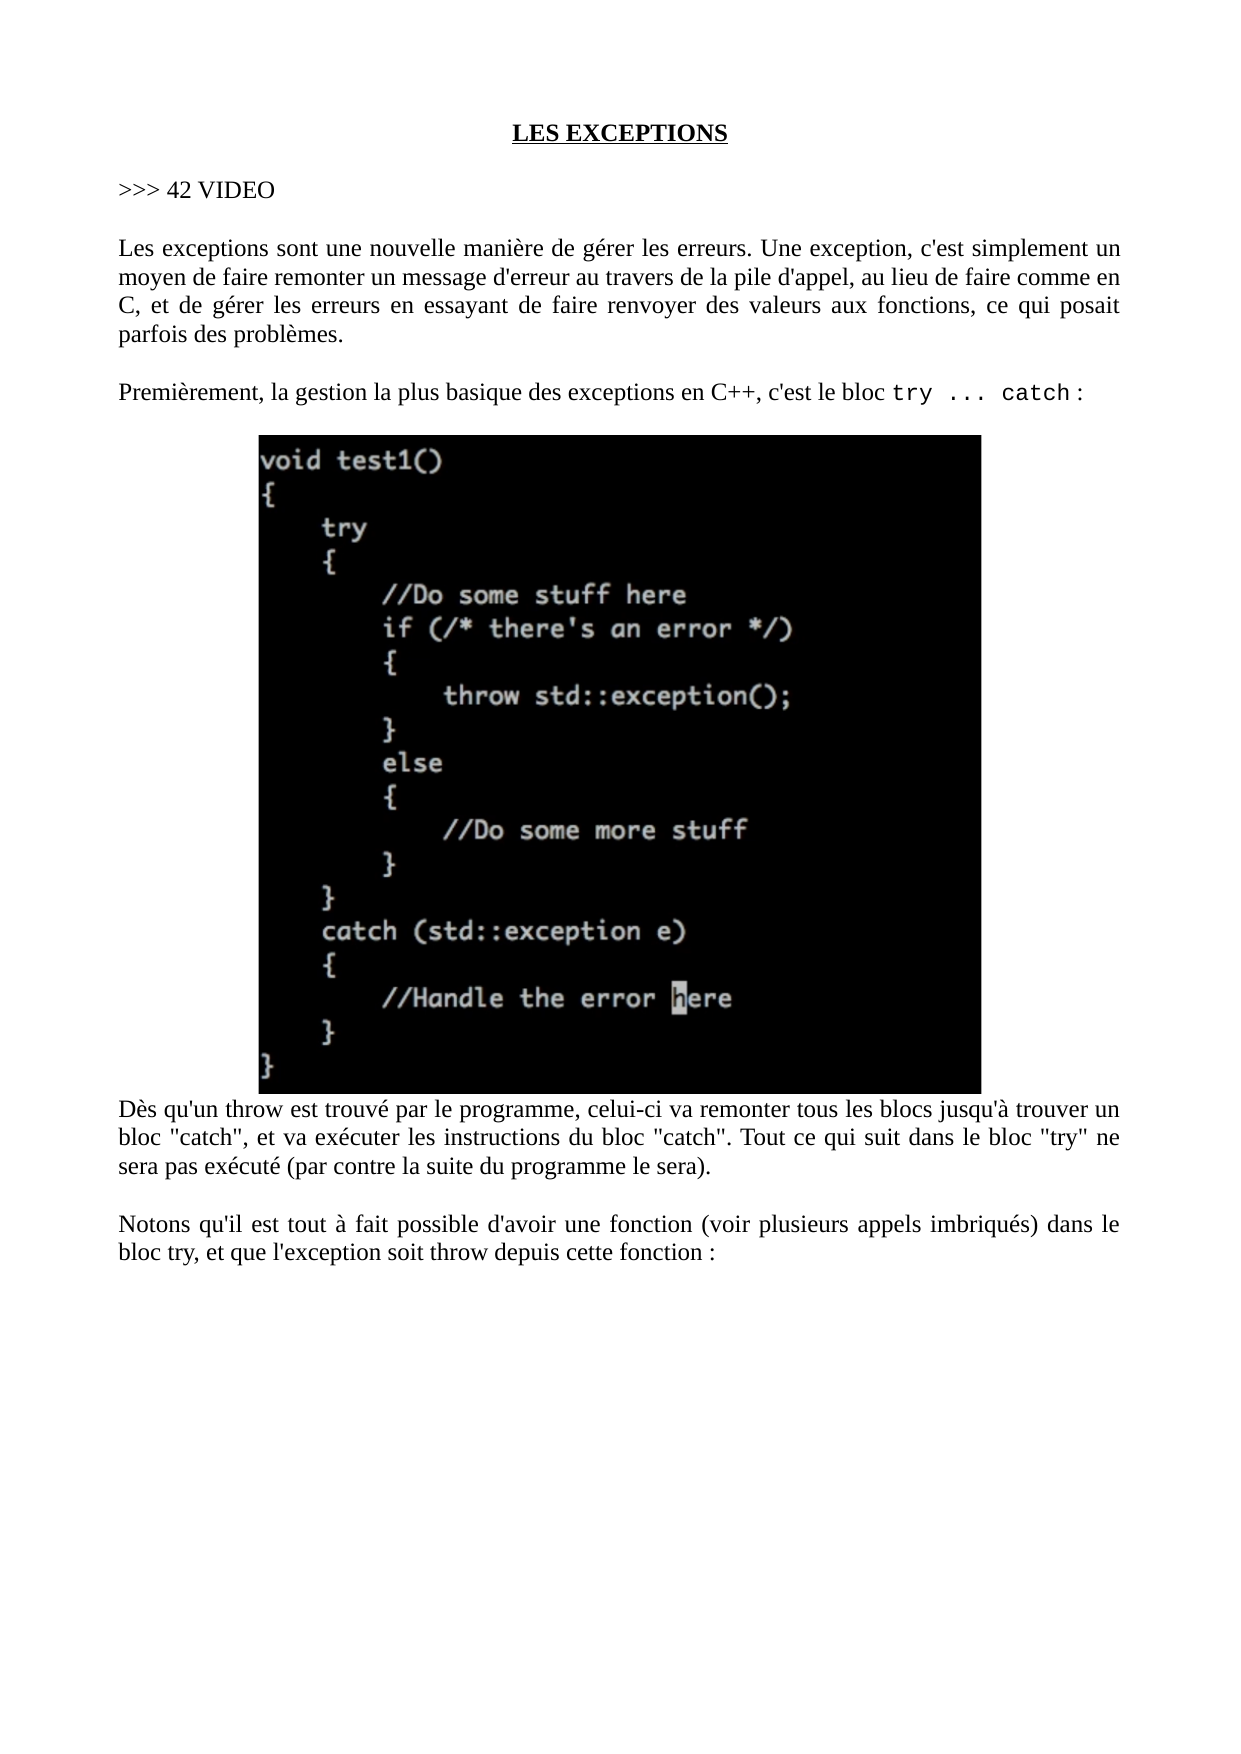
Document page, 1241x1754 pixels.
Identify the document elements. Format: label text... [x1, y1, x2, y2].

text Dès qu'un throw est trouvé par le programme, celui-ci va remonter tous les blocs jusqu'à trouver un bloc "catch", et va exécuter les instructions du bloc "catch". Tout ce qui suit dans le bloc "try" ne sera pas exécuté (par contre la suite du programme le sera). [118, 1054, 1122, 1180]
text Les exceptions sont une nouvelle manière de gérer les erreurs. Une exception, c'est simplement un moyen de faire remonter un message d'erreur au travers de la pile d'appel, au lieu de faire comme en C, et de gérer les erreurs en essayant de faire renvoyer des valeurs aux fonctions, ce qui posait parfois des problèmes. [118, 233, 1122, 348]
text Notons qu'il est tout à fait possible d'avoir une fonction (voir plusieurs appels imbriqués) dans le bloc try, et que l'exception soit throw depuis cette fonction : [118, 1209, 1122, 1266]
text Premièrement, la gestion la plus basique des exceptions en C++, c'est le bloc try ... catch : [118, 377, 1122, 407]
text >>> 42 VIDEO [118, 176, 1122, 204]
text LES EXCEPTIONS [118, 118, 1122, 147]
